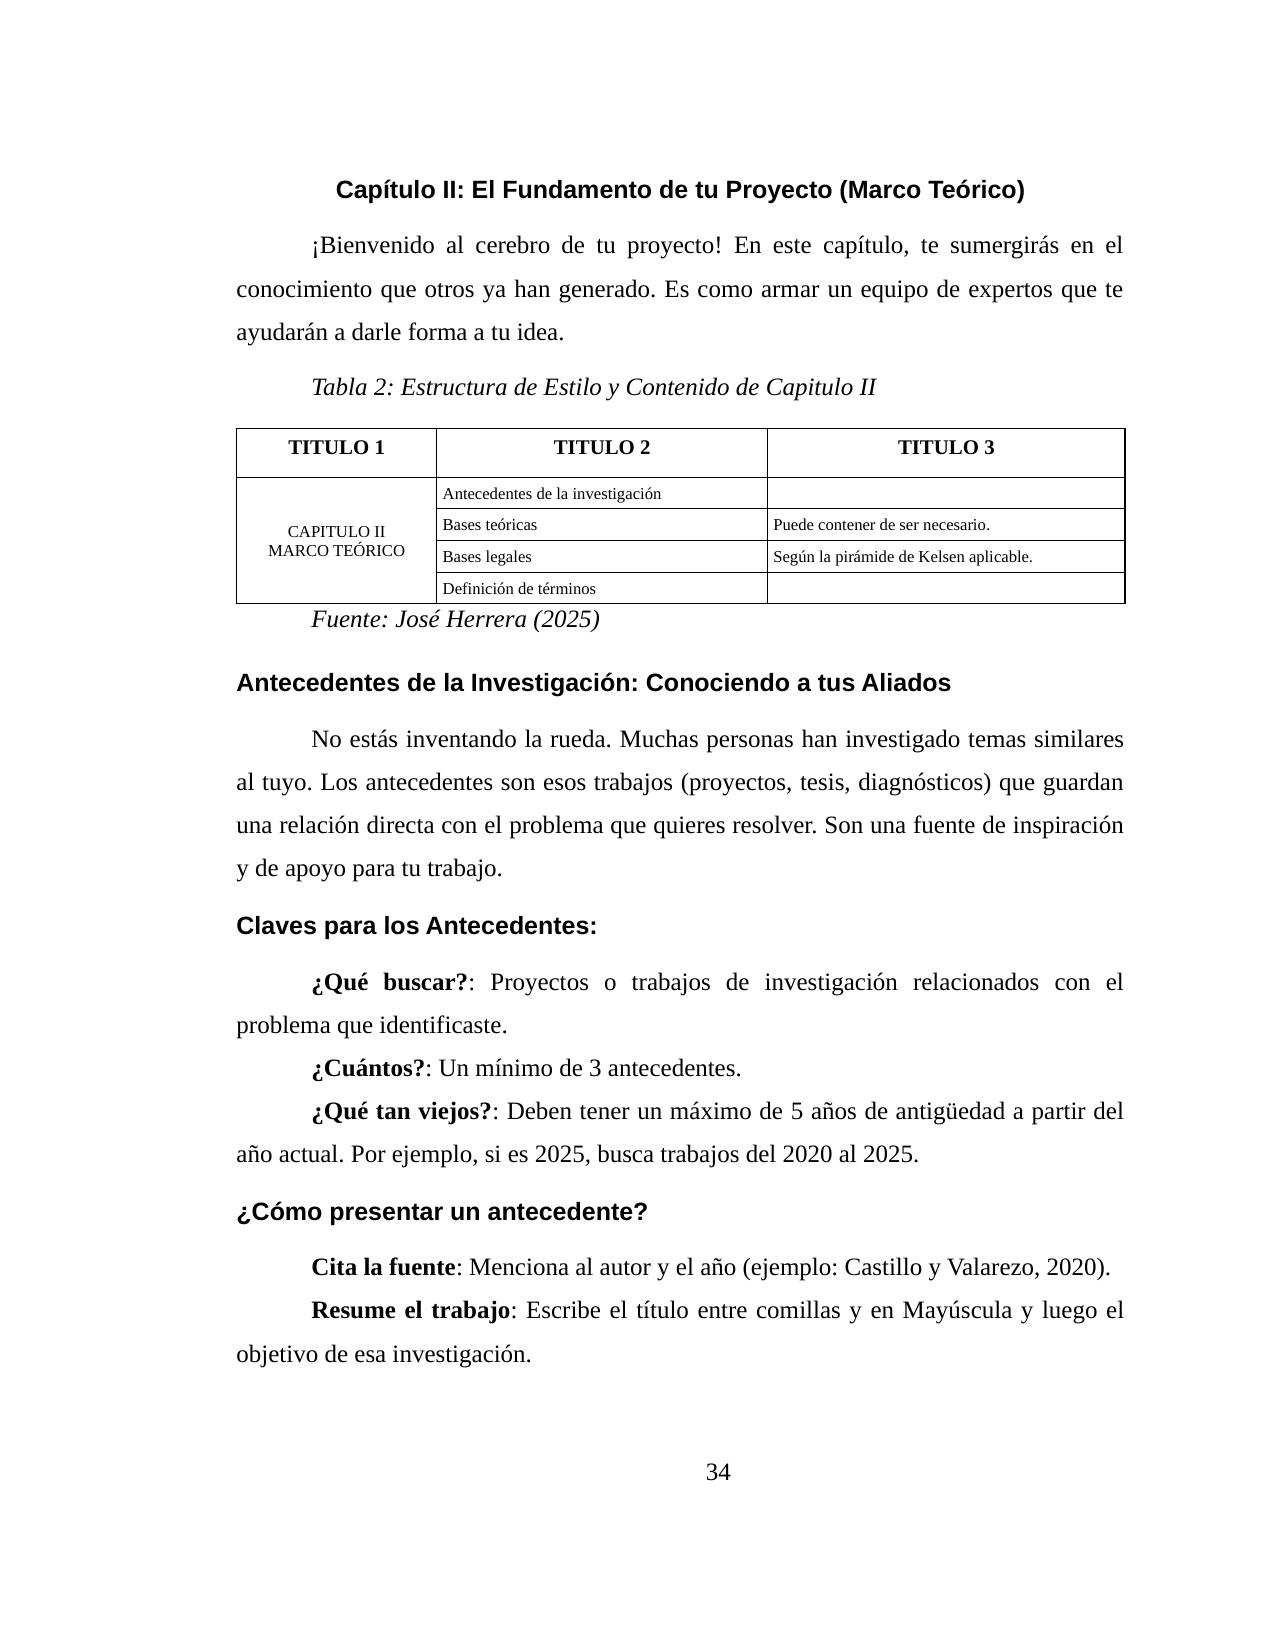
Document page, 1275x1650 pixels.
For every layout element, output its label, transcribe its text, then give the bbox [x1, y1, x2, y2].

subtitle ¿Cómo presentar un antecedente? [236, 1197, 1125, 1226]
subtitle Capítulo II: El Fundamento de tu Proyecto (Marco Teórico) [236, 175, 1125, 204]
table_header TITULO 3 [768, 429, 1124, 477]
table_cell [768, 478, 1124, 508]
table_cell CAPITULO II MARCO TEÓRICO [237, 478, 436, 603]
table_cell Puede contener de ser necesario. [768, 509, 1124, 540]
text Fuente: José Herrera (2025) [236, 604, 1125, 633]
table_cell Bases teóricas [437, 509, 767, 540]
table_cell Bases legales [437, 541, 767, 572]
text ¿Qué tan viejos?: Deben tener un máximo de 5 años de antigüedad a partir del año actual. Por ejemplo, si es 2025, busca trabajos del 2020 al 2025. [236, 1096, 1125, 1168]
text ¡Bienvenido al cerebro de tu proyecto! En este capítulo, te sumergirás en el conocimiento que otros ya han generado. Es como armar un equipo de expertos que te ayudarán a darle forma a tu idea. [236, 231, 1125, 346]
table_cell Según la pirámide de Kelsen aplicable. [768, 541, 1124, 572]
table_cell Definición de términos [437, 573, 767, 603]
table_header TITULO 2 [437, 429, 767, 477]
text Resume el trabajo: Escribe el título entre comillas y en Mayúscula y luego el objetivo de esa investigación. [236, 1296, 1125, 1367]
text Cita la fuente: Menciona al autor y el año (ejemplo: Castillo y Valarezo, 2020). [236, 1252, 1125, 1281]
text No estás inventando la rueda. Muchas personas han investigado temas similares al tuyo. Los antecedentes son esos trabajos (proyectos, tesis, diagnósticos) que guardan una relación directa con el problema que quieres resolver. Son una fuente de inspiración y de apoyo para tu trabajo. [236, 724, 1125, 882]
table_cell Antecedentes de la investigación [437, 478, 767, 508]
table_header TITULO 1 [237, 429, 436, 477]
text ¿Cuántos?: Un mínimo de 3 antecedentes. [236, 1053, 1125, 1082]
subtitle Antecedentes de la Investigación: Conociendo a tus Aliados [236, 668, 1125, 697]
subtitle Claves para los Antecedentes: [236, 911, 1125, 940]
table_cell [768, 573, 1124, 603]
text ¿Qué buscar?: Proyectos o trabajos de investigación relacionados con el problema que identificaste. [236, 967, 1125, 1038]
text Tabla 2: Estructura de Estilo y Contenido de Capitulo II [236, 372, 1125, 401]
